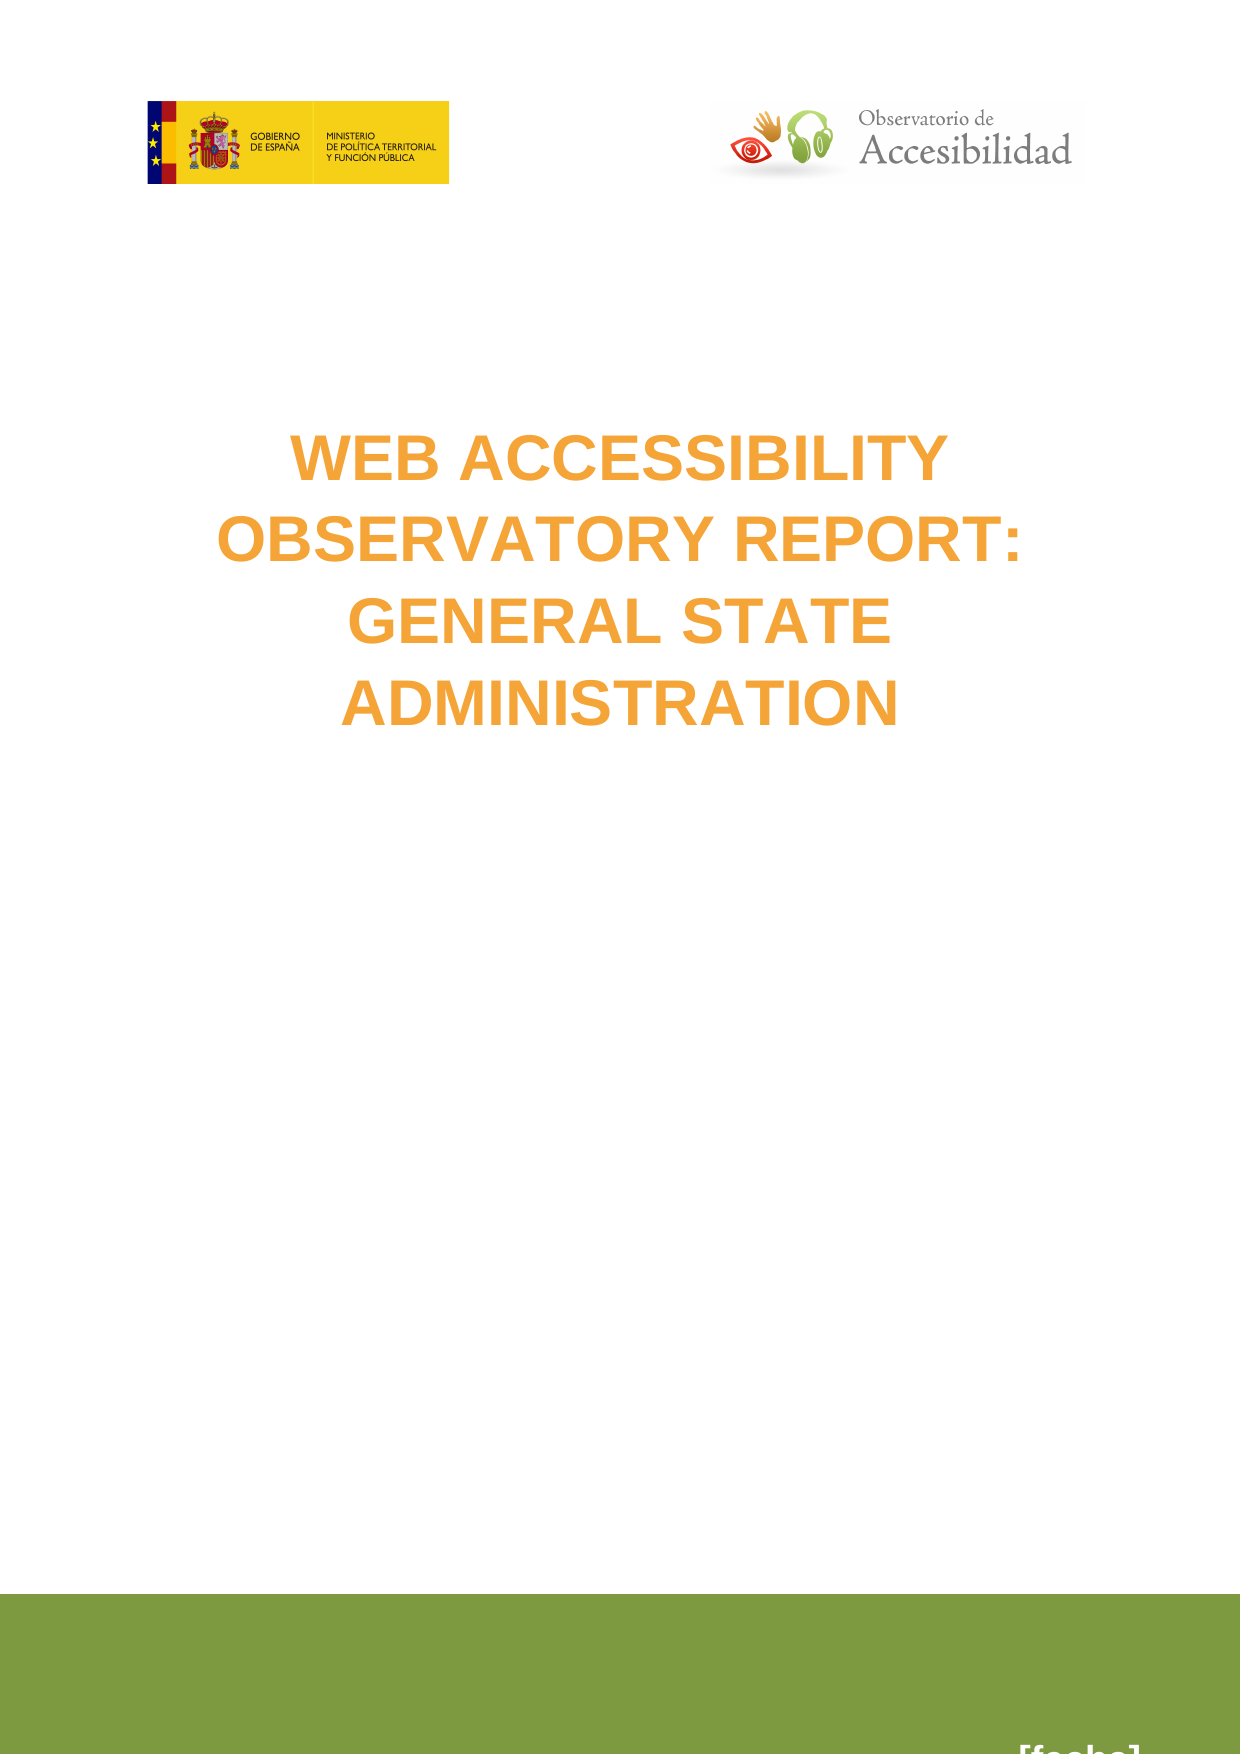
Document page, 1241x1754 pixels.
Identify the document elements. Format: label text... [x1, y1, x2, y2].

text [fecha] [0, 1737, 1193, 1754]
picture [710, 101, 1086, 184]
text WEB ACCESSIBILITY OBSERVATORY REPORT: GENERAL STATE ADMINISTRATION [148, 420, 1092, 739]
picture [147, 101, 450, 184]
